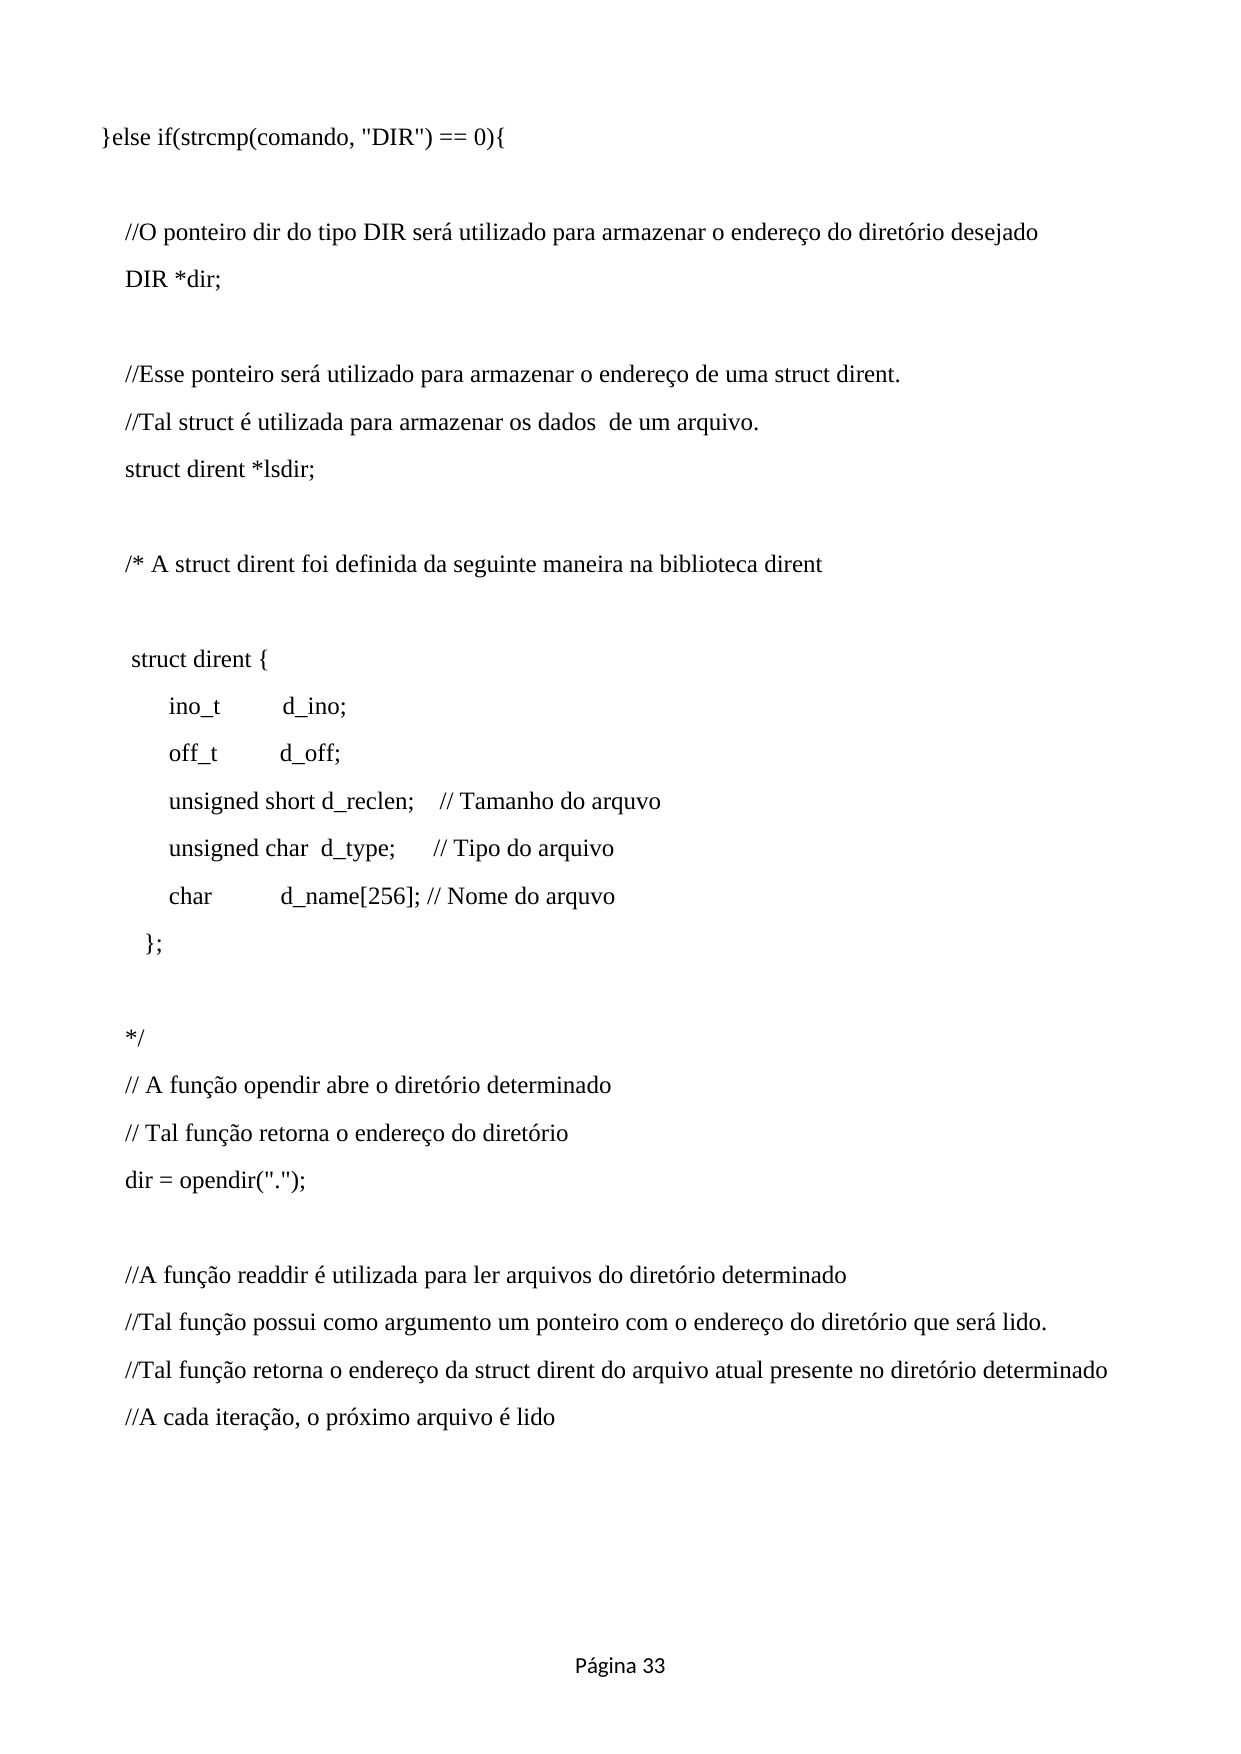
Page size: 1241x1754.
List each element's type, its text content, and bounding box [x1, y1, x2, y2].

text // Tal função retorna o endereço do diretório [75, 1118, 1165, 1146]
text }else if(strcmp(comando, "DIR") == 0){ [75, 122, 1165, 151]
text //A função readdir é utilizada para ler arquivos do diretório determinado [75, 1260, 1165, 1289]
text off_t d_off; [75, 738, 1165, 767]
text //A cada iteração, o próximo arquivo é lido [75, 1402, 1165, 1431]
text }; [75, 928, 1165, 957]
text // A função opendir abre o diretório determinado [75, 1070, 1165, 1099]
text //Tal função possui como argumento um ponteiro com o endereço do diretório que será lido. [75, 1307, 1165, 1336]
text unsigned short d_reclen; // Tamanho do arquvo [75, 786, 1165, 815]
text //Tal struct é utilizada para armazenar os dados de um arquivo. [75, 407, 1165, 436]
text struct dirent *lsdir; [75, 454, 1165, 483]
text DIR *dir; [75, 264, 1165, 293]
text dir = opendir("."); [75, 1165, 1165, 1194]
text char d_name[256]; // Nome do arquvo [75, 881, 1165, 909]
text //O ponteiro dir do tipo DIR será utilizado para armazenar o endereço do diretório desejado [75, 217, 1165, 246]
text /* A struct dirent foi definida da seguinte maneira na biblioteca dirent [75, 549, 1165, 578]
text //Tal função retorna o endereço da struct dirent do arquivo atual presente no diretório determinado [75, 1355, 1165, 1383]
text struct dirent { [75, 644, 1165, 672]
text //Esse ponteiro será utilizado para armazenar o endereço de uma struct dirent. [75, 359, 1165, 388]
text unsigned char d_type; // Tipo do arquivo [75, 833, 1165, 862]
text ino_t d_ino; [75, 691, 1165, 720]
text */ [75, 1023, 1165, 1052]
